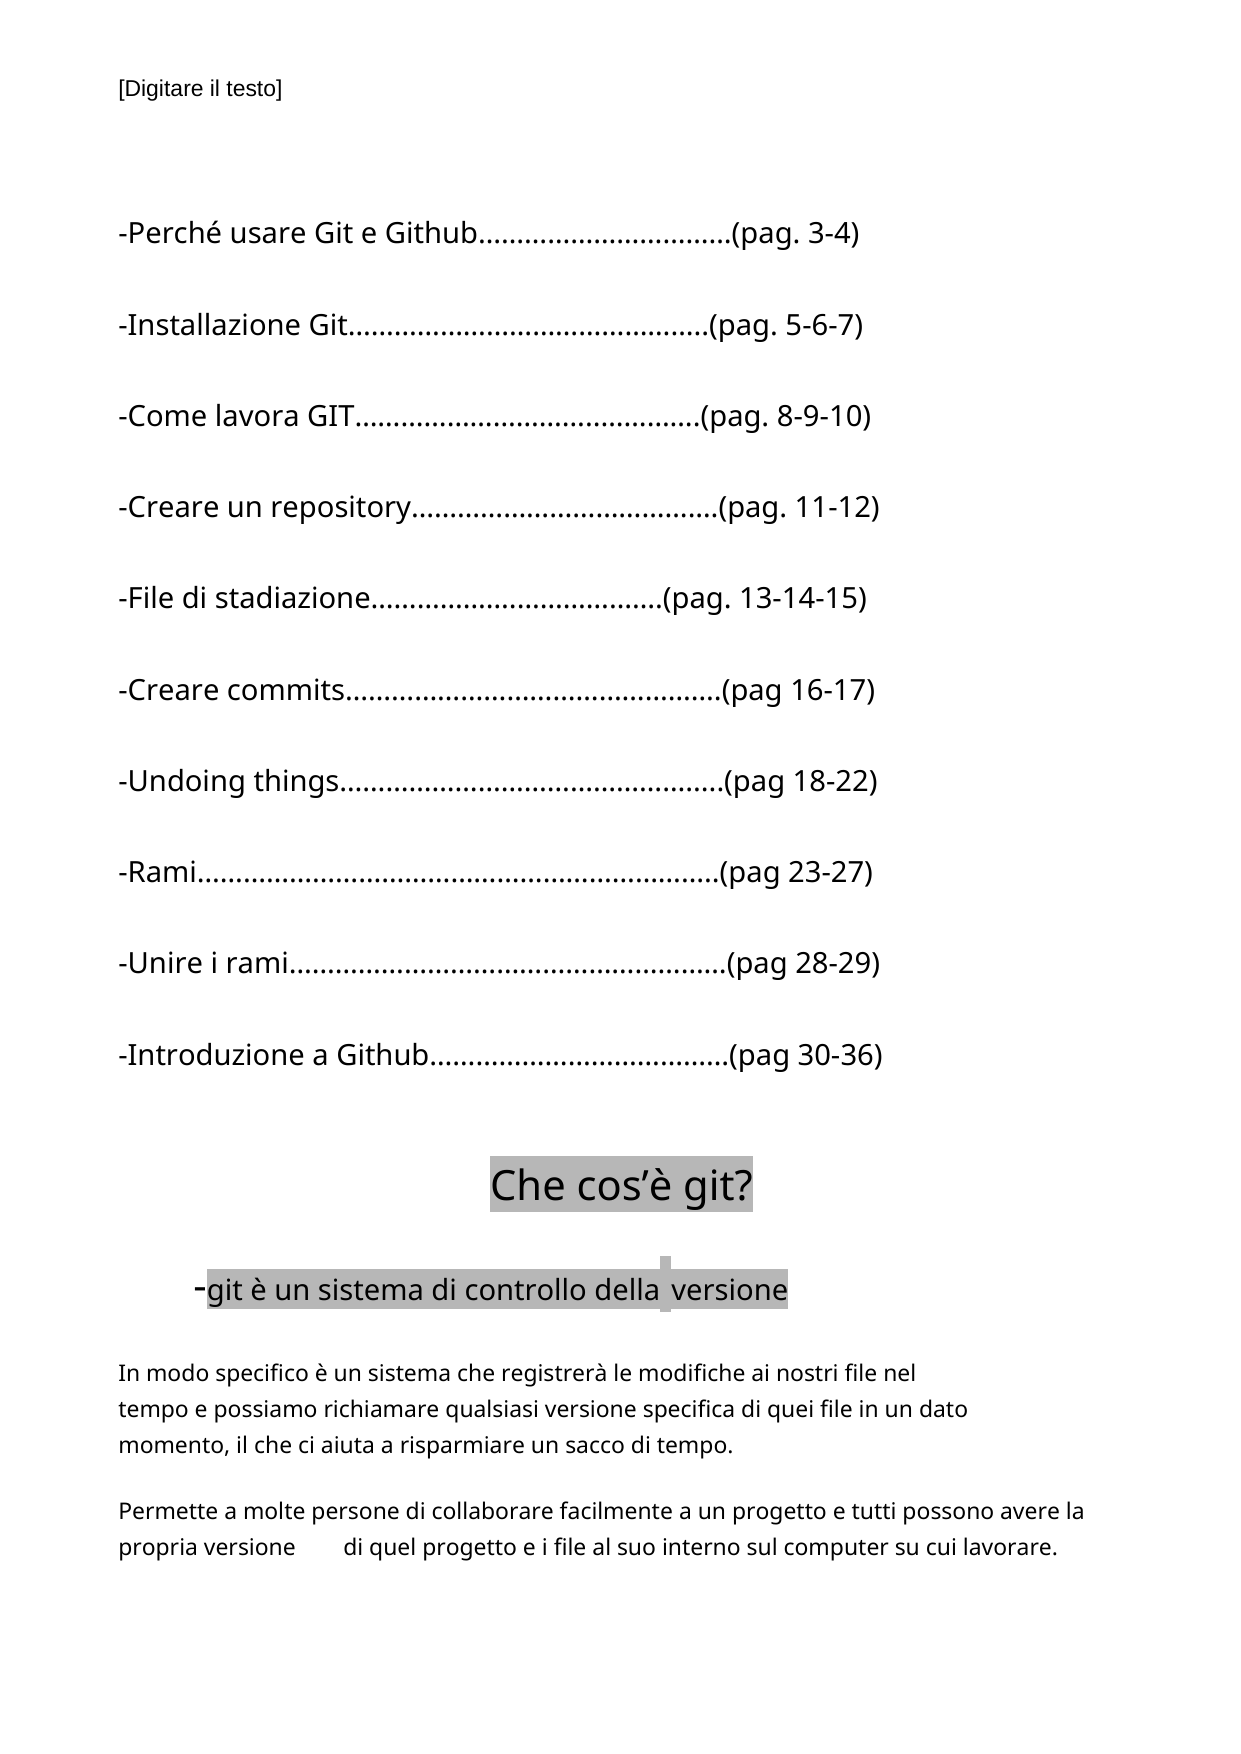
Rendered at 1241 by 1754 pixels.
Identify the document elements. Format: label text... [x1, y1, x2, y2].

text -Creare commits………………………………………….(pag 16-17) [118, 669, 1124, 709]
text -Creare un repository……………………………….…(pag. 11-12) [118, 487, 1124, 526]
text -Installazione Git………………………………………..(pag. 5-6-7) [118, 304, 1124, 344]
text -Perché usare Git e Github……………………………(pag. 3-4) [118, 213, 1124, 252]
text tempo e possiamo richiamare qualsiasi versione specifica di quei file in un dato [118, 1393, 1124, 1424]
text Che cos’è git? [118, 1156, 1124, 1212]
text -Introduzione a Github…………………………………(pag 30-36) [118, 1034, 1124, 1074]
text -Undoing things……………………………………….....(pag 18-22) [118, 760, 1124, 800]
text -Unire i rami…………………………………………………(pag 28-29) [118, 943, 1124, 982]
text Permette a molte persone di collaborare facilmente a un progetto e tutti possono avere la propria versione di quel progetto e i file al suo interno sul computer su cui lavorare. [118, 1495, 1124, 1562]
text In modo specifico è un sistema che registrerà le modifiche ai nostri file nel [118, 1357, 1124, 1388]
text momento, il che ci aiuta a risparmiare un sacco di tempo. [118, 1428, 1124, 1460]
text -File di stadiazione……………….……………….(pag. 13-14-15) [118, 578, 1124, 617]
text -git è un sistema di controllo della versione [118, 1256, 1124, 1312]
text -Rami…………………………………………………………..(pag 23-27) [118, 852, 1124, 891]
text -Come lavora GIT…………………………..………….(pag. 8-9-10) [118, 395, 1124, 435]
